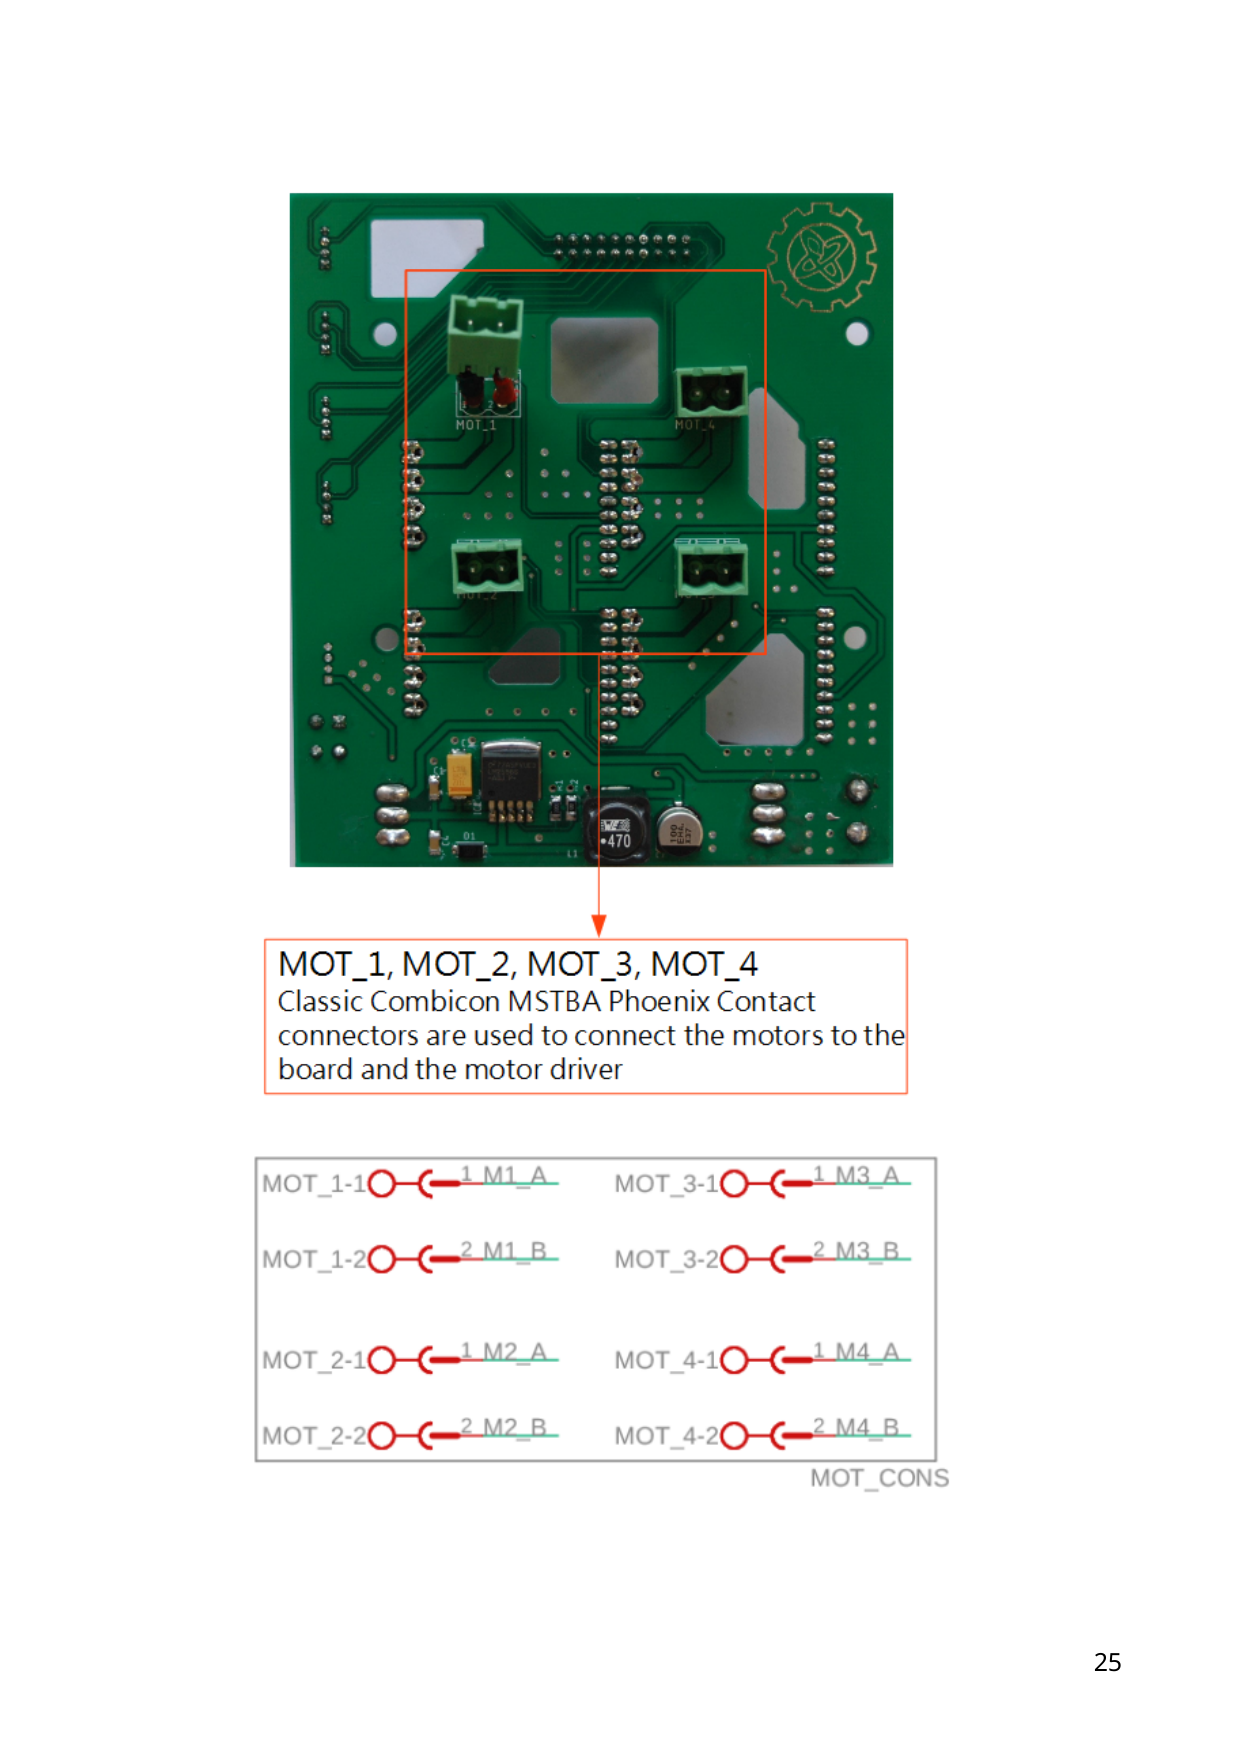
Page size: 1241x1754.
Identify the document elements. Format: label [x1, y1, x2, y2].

picture [59, 90, 1138, 1616]
